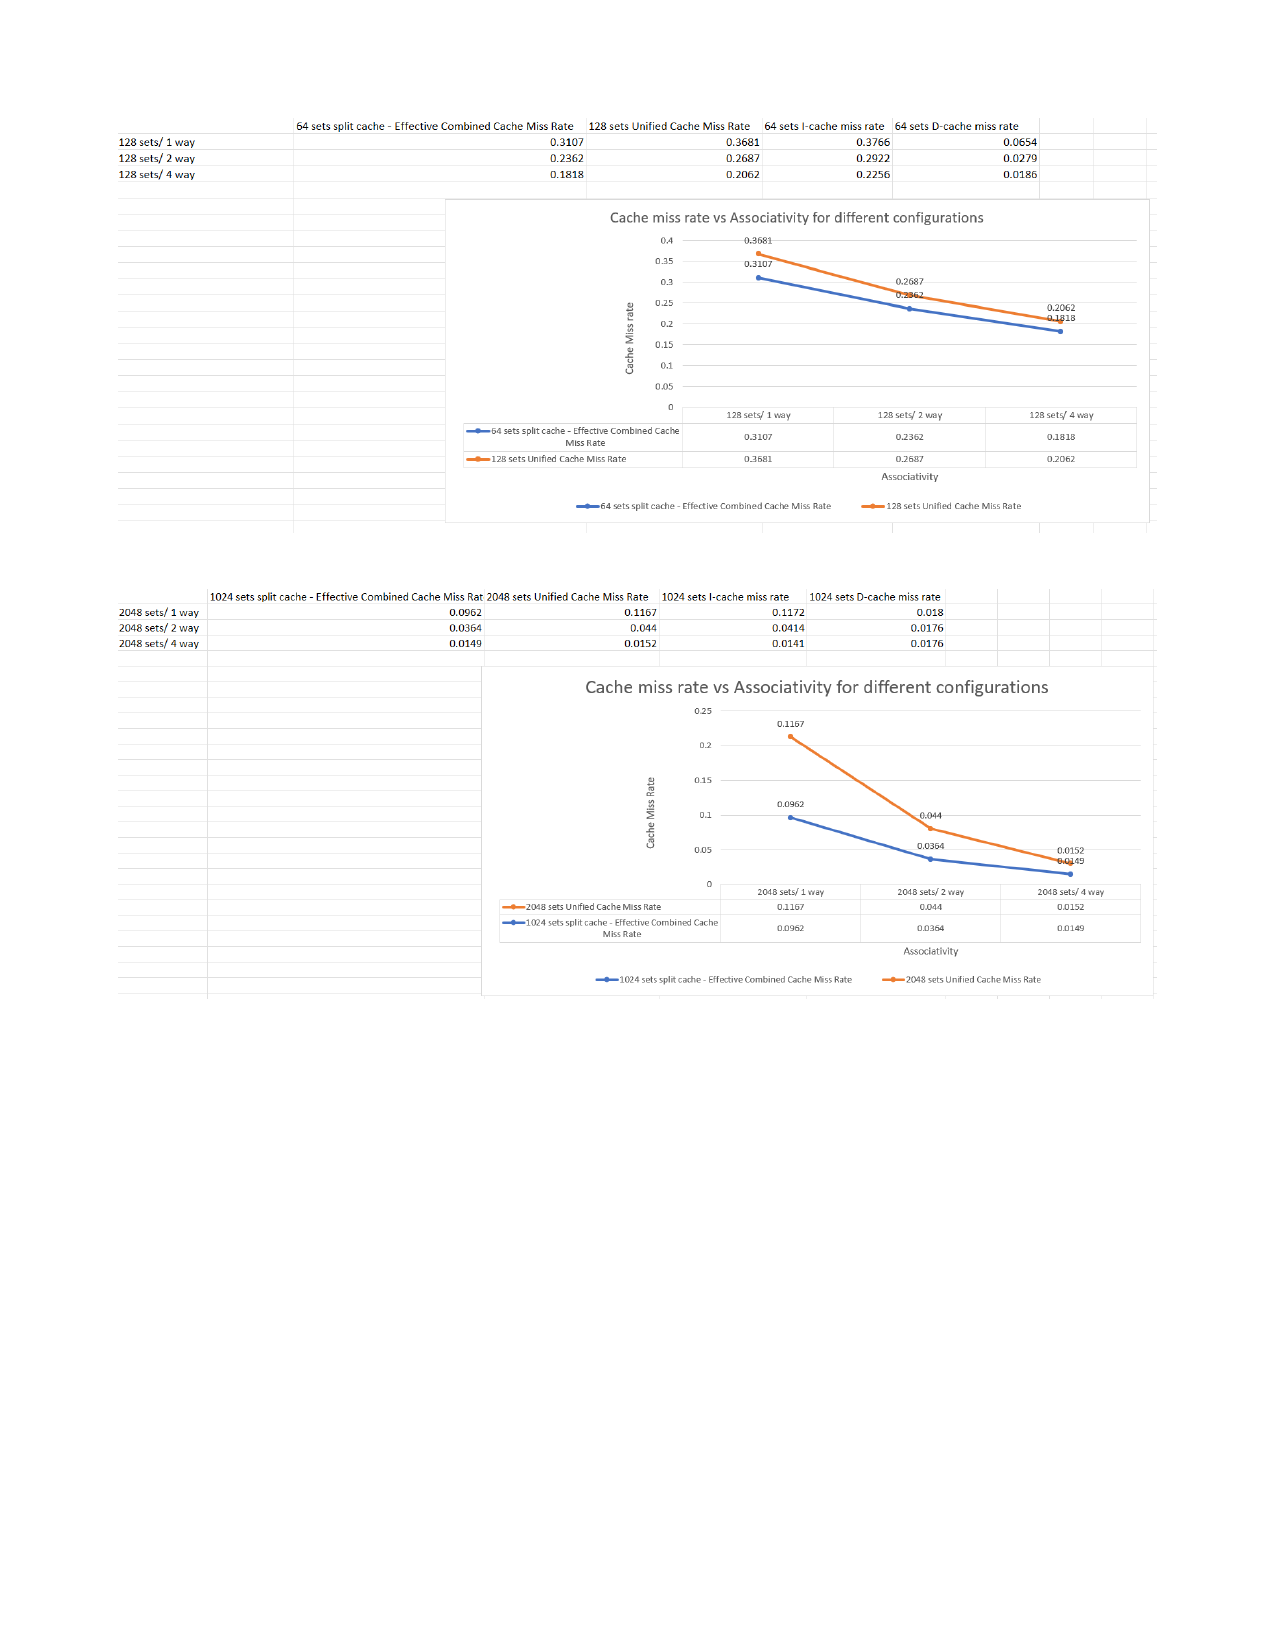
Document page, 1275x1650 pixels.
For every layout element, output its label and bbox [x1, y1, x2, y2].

picture [118, 118, 1157, 533]
picture [118, 589, 1157, 999]
